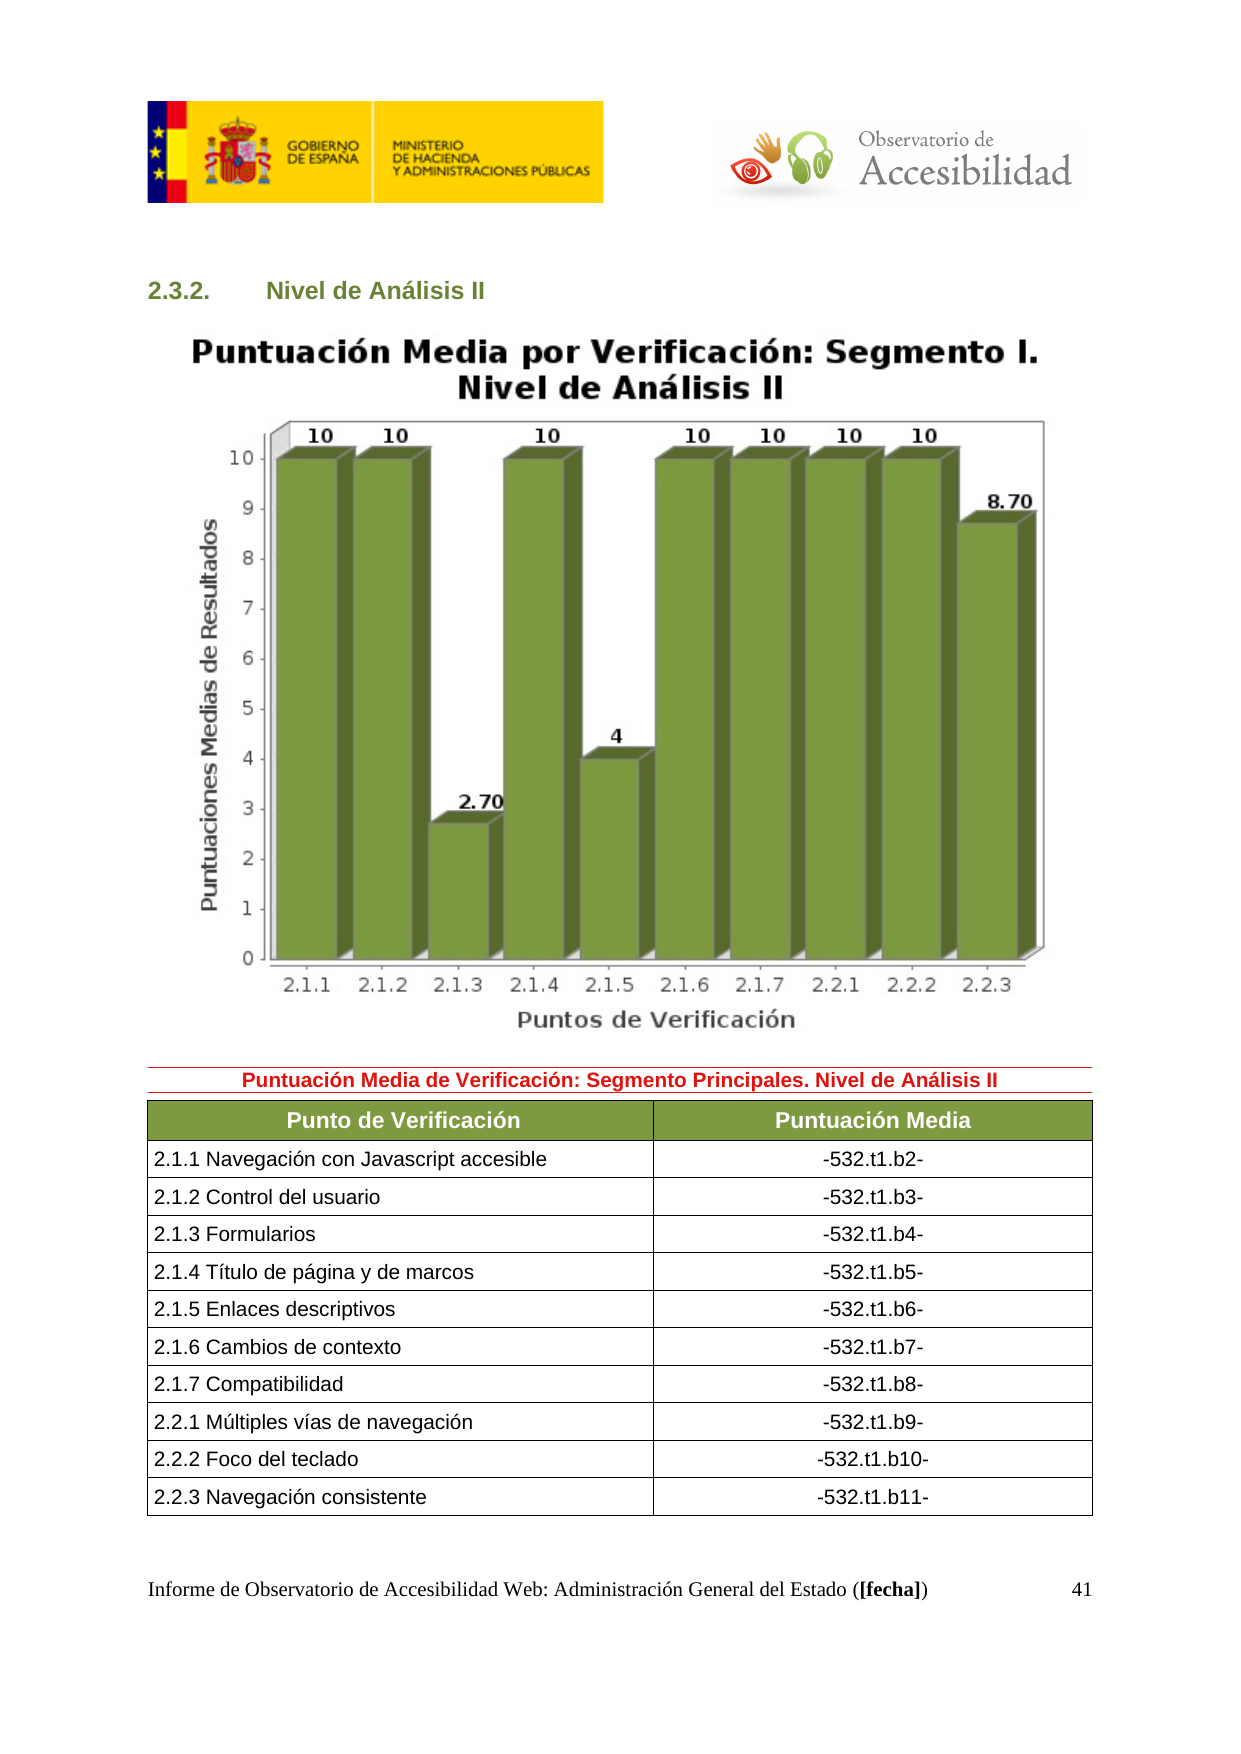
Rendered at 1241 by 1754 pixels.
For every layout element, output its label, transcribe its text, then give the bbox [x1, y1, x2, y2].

table_cell -532.t1.b5- [654, 1253, 1092, 1290]
table_cell -532.t1.b3- [654, 1178, 1092, 1215]
picture [178, 332, 1062, 1042]
table_cell 2.2.2 Foco del teclado [148, 1441, 653, 1477]
table_cell 2.1.6 Cambios de contexto [148, 1328, 653, 1365]
table_cell -532.t1.b4- [654, 1216, 1092, 1252]
table_cell 2.1.2 Control del usuario [148, 1178, 653, 1215]
table_cell 2.1.3 Formularios [148, 1216, 653, 1252]
table_cell 2.1.7 Compatibilidad [148, 1366, 653, 1402]
table_cell 2.1.1 Navegación con Javascript accesible [148, 1141, 653, 1177]
text Puntuación Media de Verificación: Segmento Principales. Nivel de Análisis II [148, 1068, 1092, 1092]
table_cell -532.t1.b6- [654, 1291, 1092, 1327]
table_cell -532.t1.b11- [654, 1478, 1092, 1515]
table_cell -532.t1.b7- [654, 1328, 1092, 1365]
table_cell -532.t1.b8- [654, 1366, 1092, 1402]
table_cell 2.1.5 Enlaces descriptivos [148, 1291, 653, 1327]
picture [147, 101, 604, 203]
table_cell -532.t1.b2- [654, 1141, 1092, 1177]
table_header Punto de Verificación [148, 1101, 653, 1140]
table_cell 2.1.4 Título de página y de marcos [148, 1253, 653, 1290]
table_header Puntuación Media [654, 1101, 1092, 1140]
list Nivel de Análisis II [148, 276, 1092, 304]
table_cell -532.t1.b9- [654, 1403, 1092, 1440]
table_cell 2.2.3 Navegación consistente [148, 1478, 653, 1515]
picture [710, 122, 1086, 205]
table_cell 2.2.1 Múltiples vías de navegación [148, 1403, 653, 1440]
table_cell -532.t1.b10- [654, 1441, 1092, 1477]
